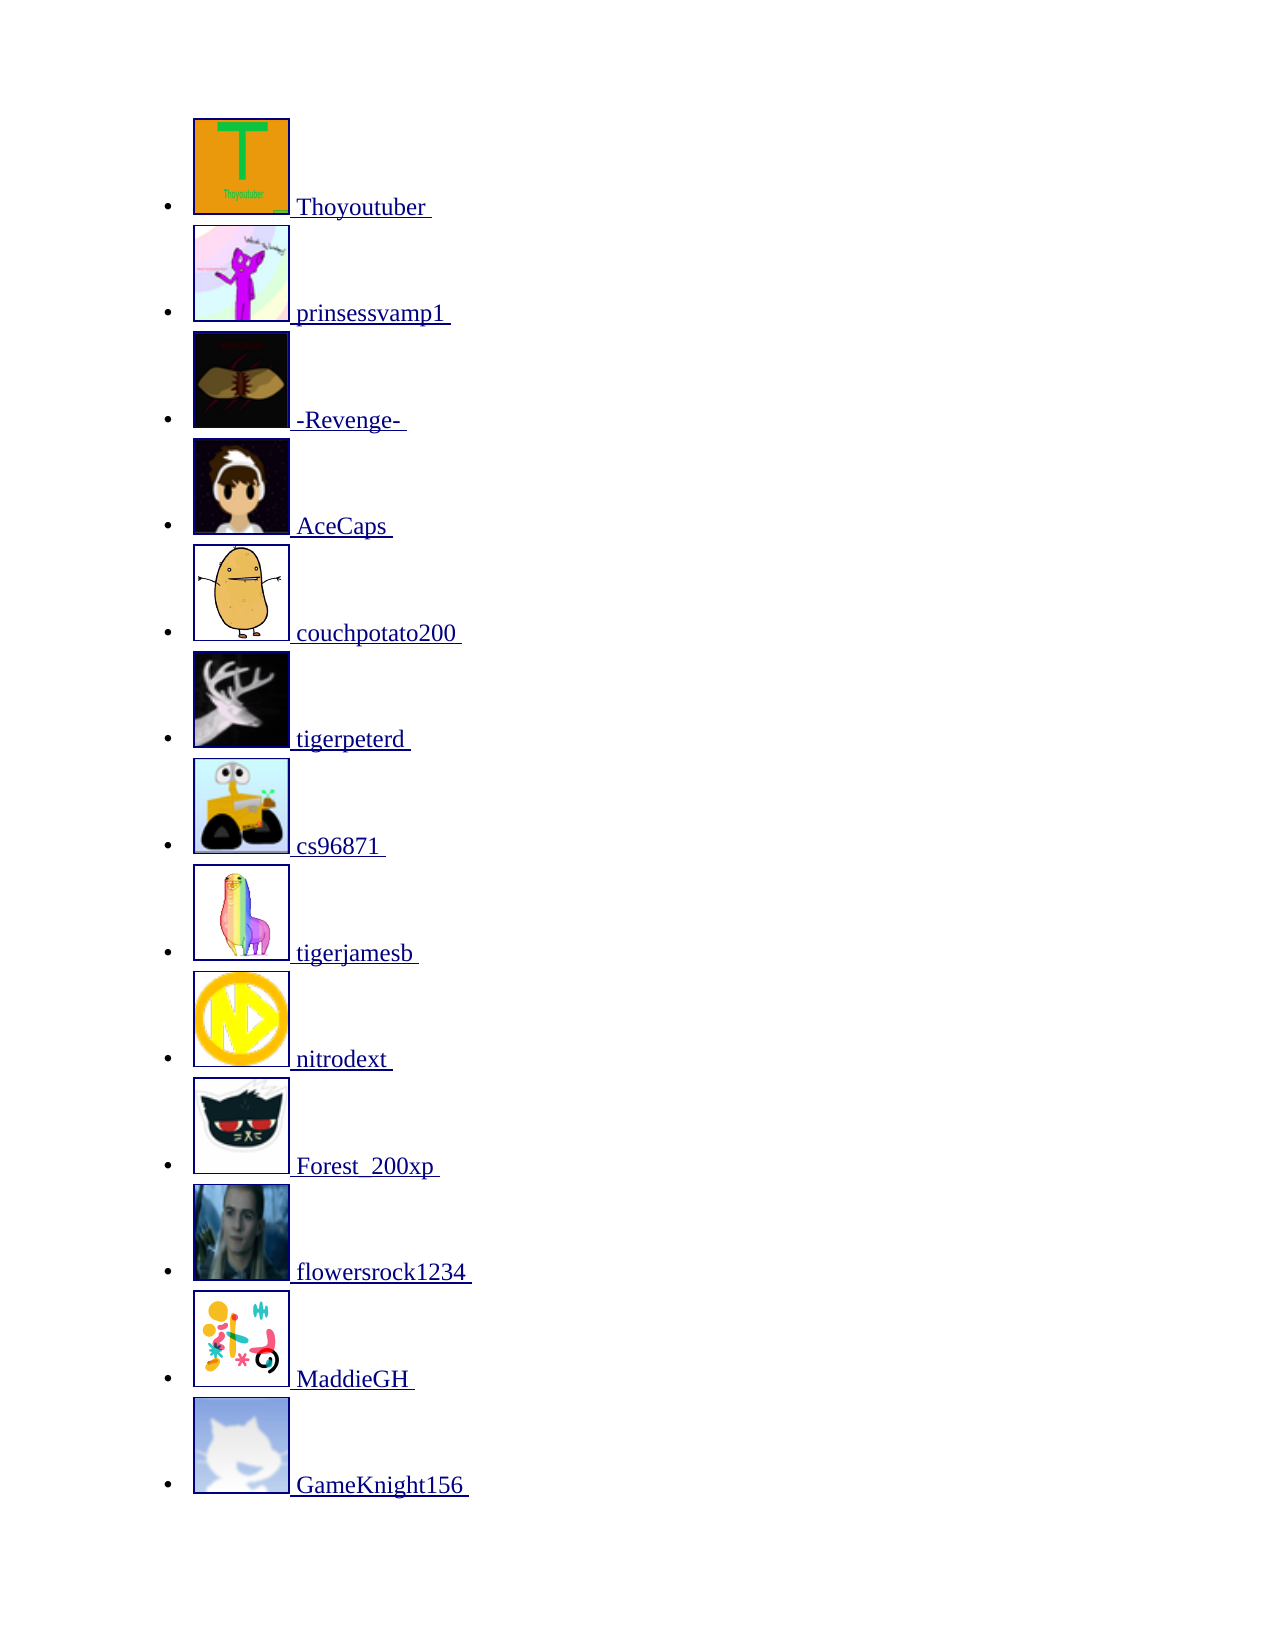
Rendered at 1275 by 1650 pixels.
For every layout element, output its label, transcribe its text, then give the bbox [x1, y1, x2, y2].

list -Revenge- [164, 331, 1157, 433]
list nitrodext [164, 971, 1157, 1073]
picture [195, 1292, 288, 1386]
picture [195, 1185, 288, 1279]
list couchpotato200 [164, 544, 1157, 647]
list MaddieGH [164, 1290, 1157, 1393]
picture [195, 440, 288, 533]
list Forest_200xp [164, 1077, 1157, 1179]
picture [195, 866, 288, 959]
picture [195, 120, 288, 213]
picture [195, 759, 288, 853]
list flowersrock1234 [164, 1184, 1157, 1286]
picture [195, 333, 288, 427]
picture [195, 226, 288, 320]
picture [195, 653, 288, 746]
picture [195, 546, 288, 640]
list tigerpeterd [164, 651, 1157, 753]
picture [195, 1398, 288, 1492]
list Thoyoutuber [164, 118, 1157, 220]
list cs96871 [164, 757, 1157, 860]
list tigerjamesb [164, 864, 1157, 966]
picture [195, 1079, 288, 1173]
list AceCaps [164, 438, 1157, 540]
list GameKnight156 [164, 1397, 1157, 1499]
list prinsessvamp1 [164, 225, 1157, 327]
picture [195, 972, 288, 1066]
